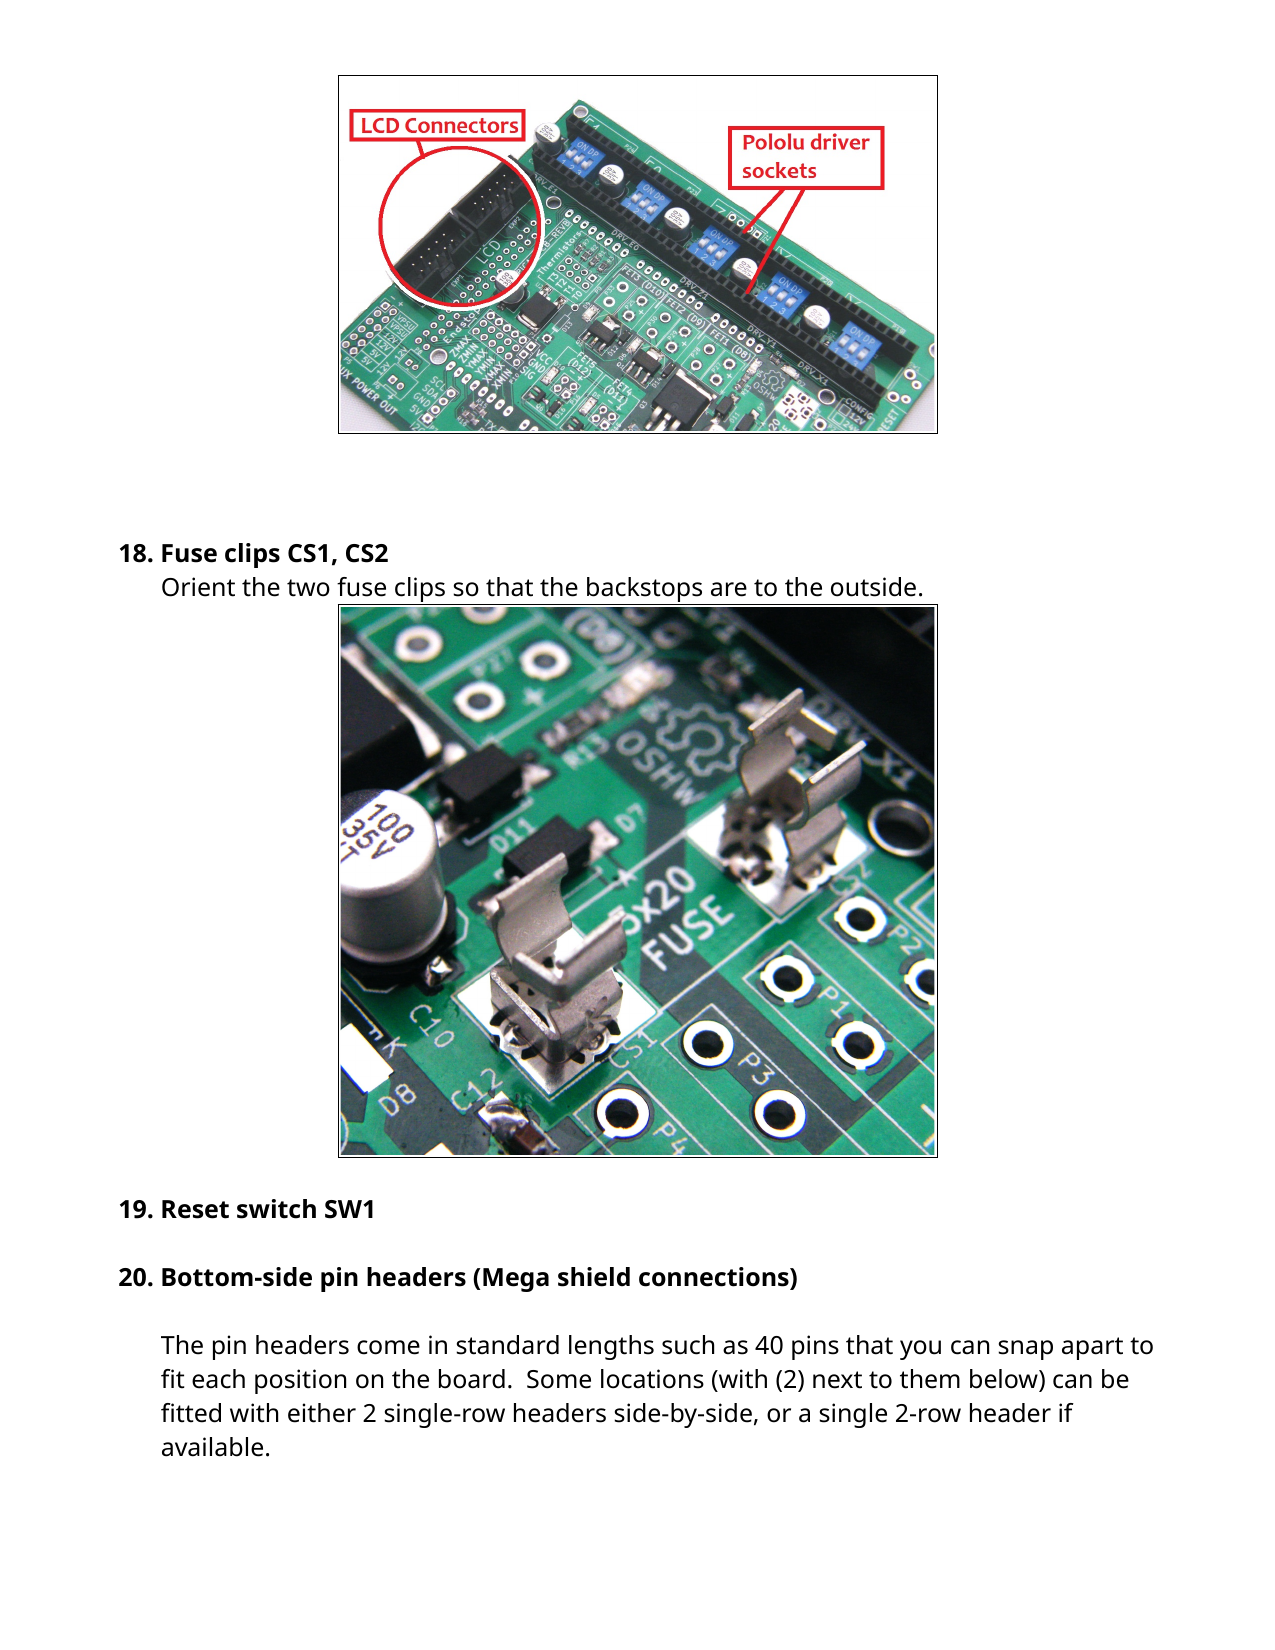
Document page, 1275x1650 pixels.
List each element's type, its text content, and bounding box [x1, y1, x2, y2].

text 20. Bottom-side pin headers (Mega shield connections) [118, 1259, 1157, 1294]
text 18. Fuse clips CS1, CS2 [118, 536, 1157, 570]
picture [340, 607, 935, 1155]
picture [340, 78, 935, 431]
text The pin headers come in standard lengths such as 40 pins that you can snap apart to fit each position on the board. Some locations (with (2) next to them below) can be fitted with either 2 single-row headers side-by-side, or a single 2-row header if available. [161, 1328, 1157, 1464]
text Orient the two fuse clips so that the backstops are to the outside. [161, 570, 1157, 604]
text 19. Reset switch SW1 [118, 1191, 1157, 1226]
